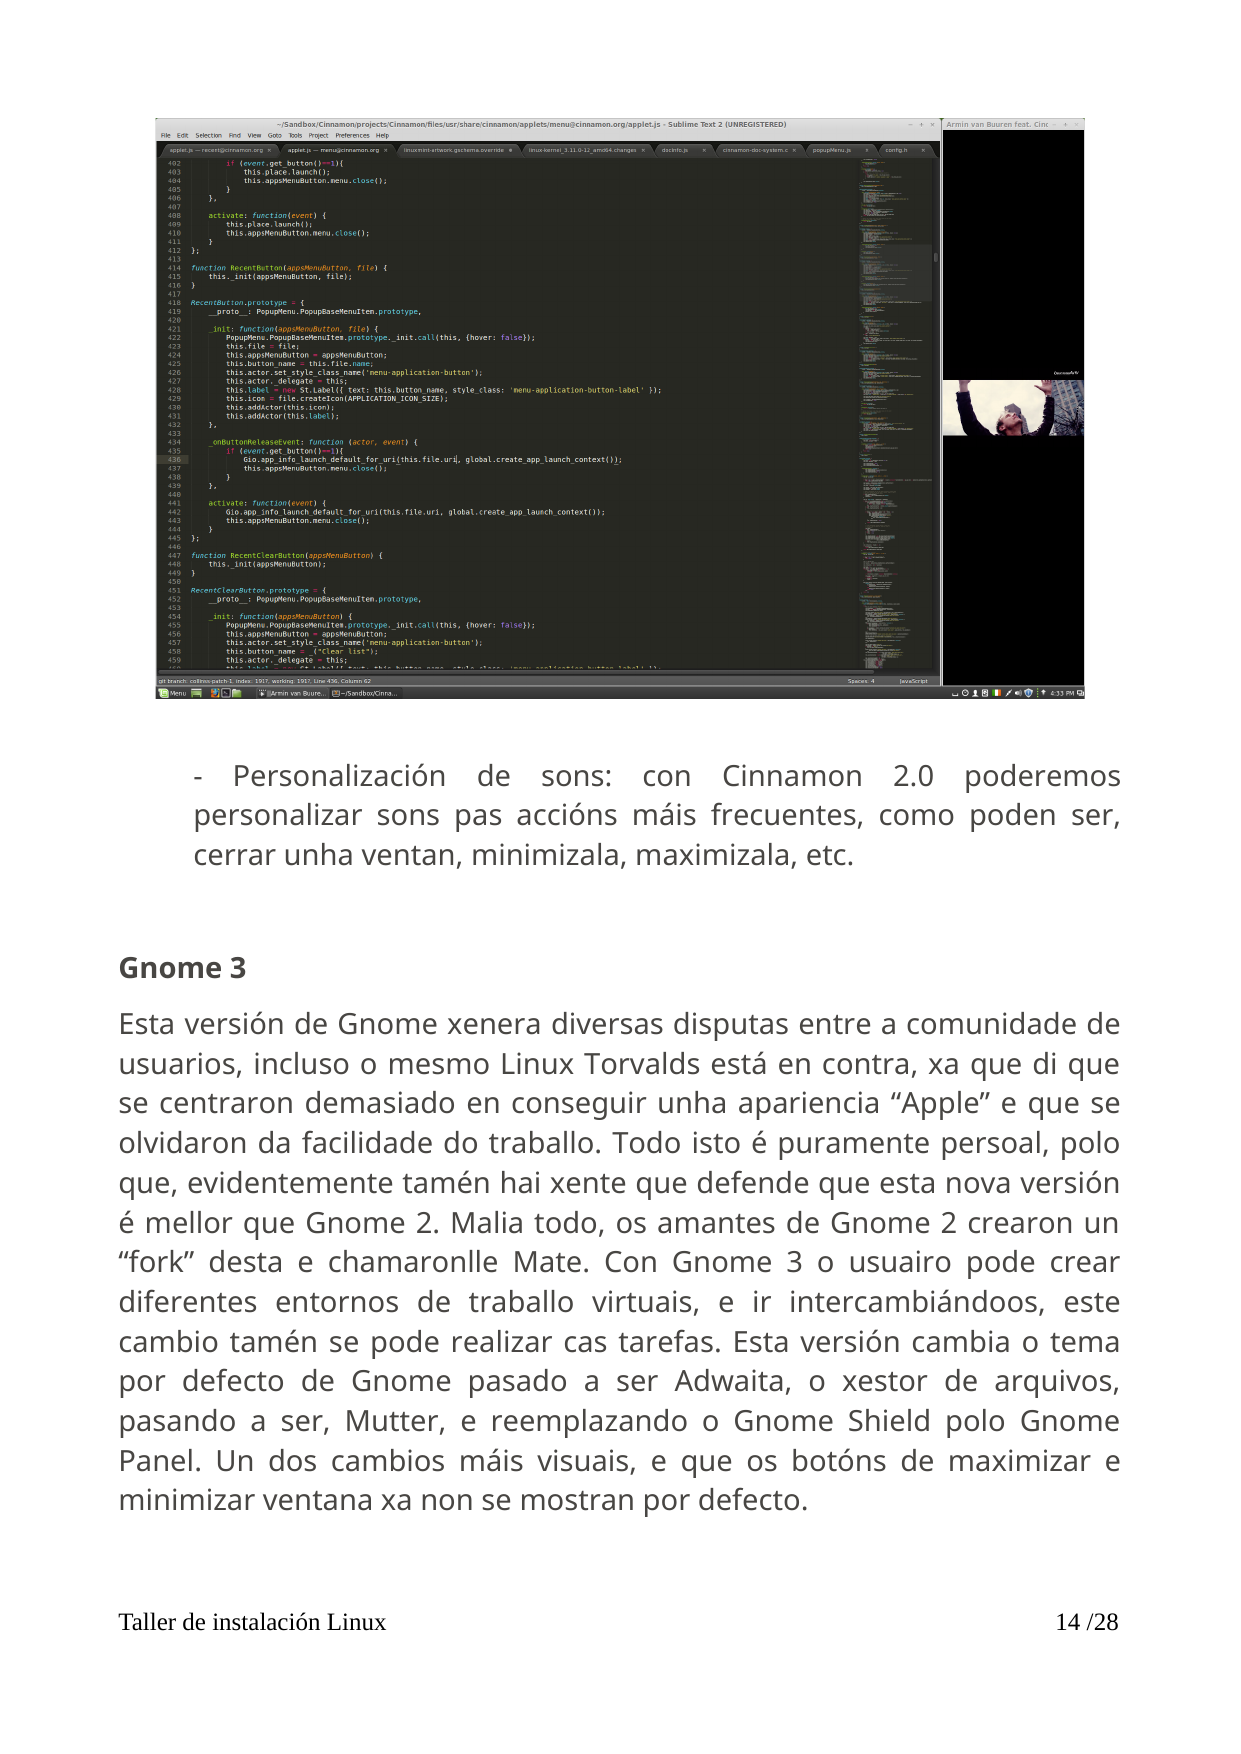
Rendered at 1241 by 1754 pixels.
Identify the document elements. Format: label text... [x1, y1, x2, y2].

picture [155, 118, 1085, 699]
text - Personalización de sons: con Cinnamon 2.0 poderemos personalizar sons pas accións máis frecuentes, como poden ser, cerrar unha ventan, minimizala, maximizala, etc. [193, 755, 1122, 874]
text Esta versión de Gnome xenera diversas disputas entre a comunidade de usuarios, incluso o mesmo Linux Torvalds está en contra, xa que di que se centraron demasiado en conseguir unha apariencia “Apple” e que se olvidaron da facilidade do traballo. Todo isto é puramente persoal, polo que, evidentemente tamén hai xente que defende que esta nova versión é mellor que Gnome 2. Malia todo, os amantes de Gnome 2 crearon un “fork” desta e chamaronlle Mate. Con Gnome 3 o usuairo pode crear diferentes entornos de traballo virtuais, e ir intercambiándoos, este cambio tamén se pode realizar cas tarefas. Esta versión cambia o tema por defecto de Gnome pasado a ser Adwaita, o xestor de arquivos, pasando a ser, Mutter, e reemplazando o Gnome Shield polo Gnome Panel. Un dos cambios máis visuais, e que os botóns de maximizar e minimizar ventana xa non se mostran por defecto. [118, 1003, 1122, 1519]
text Gnome 3 [118, 947, 1122, 987]
